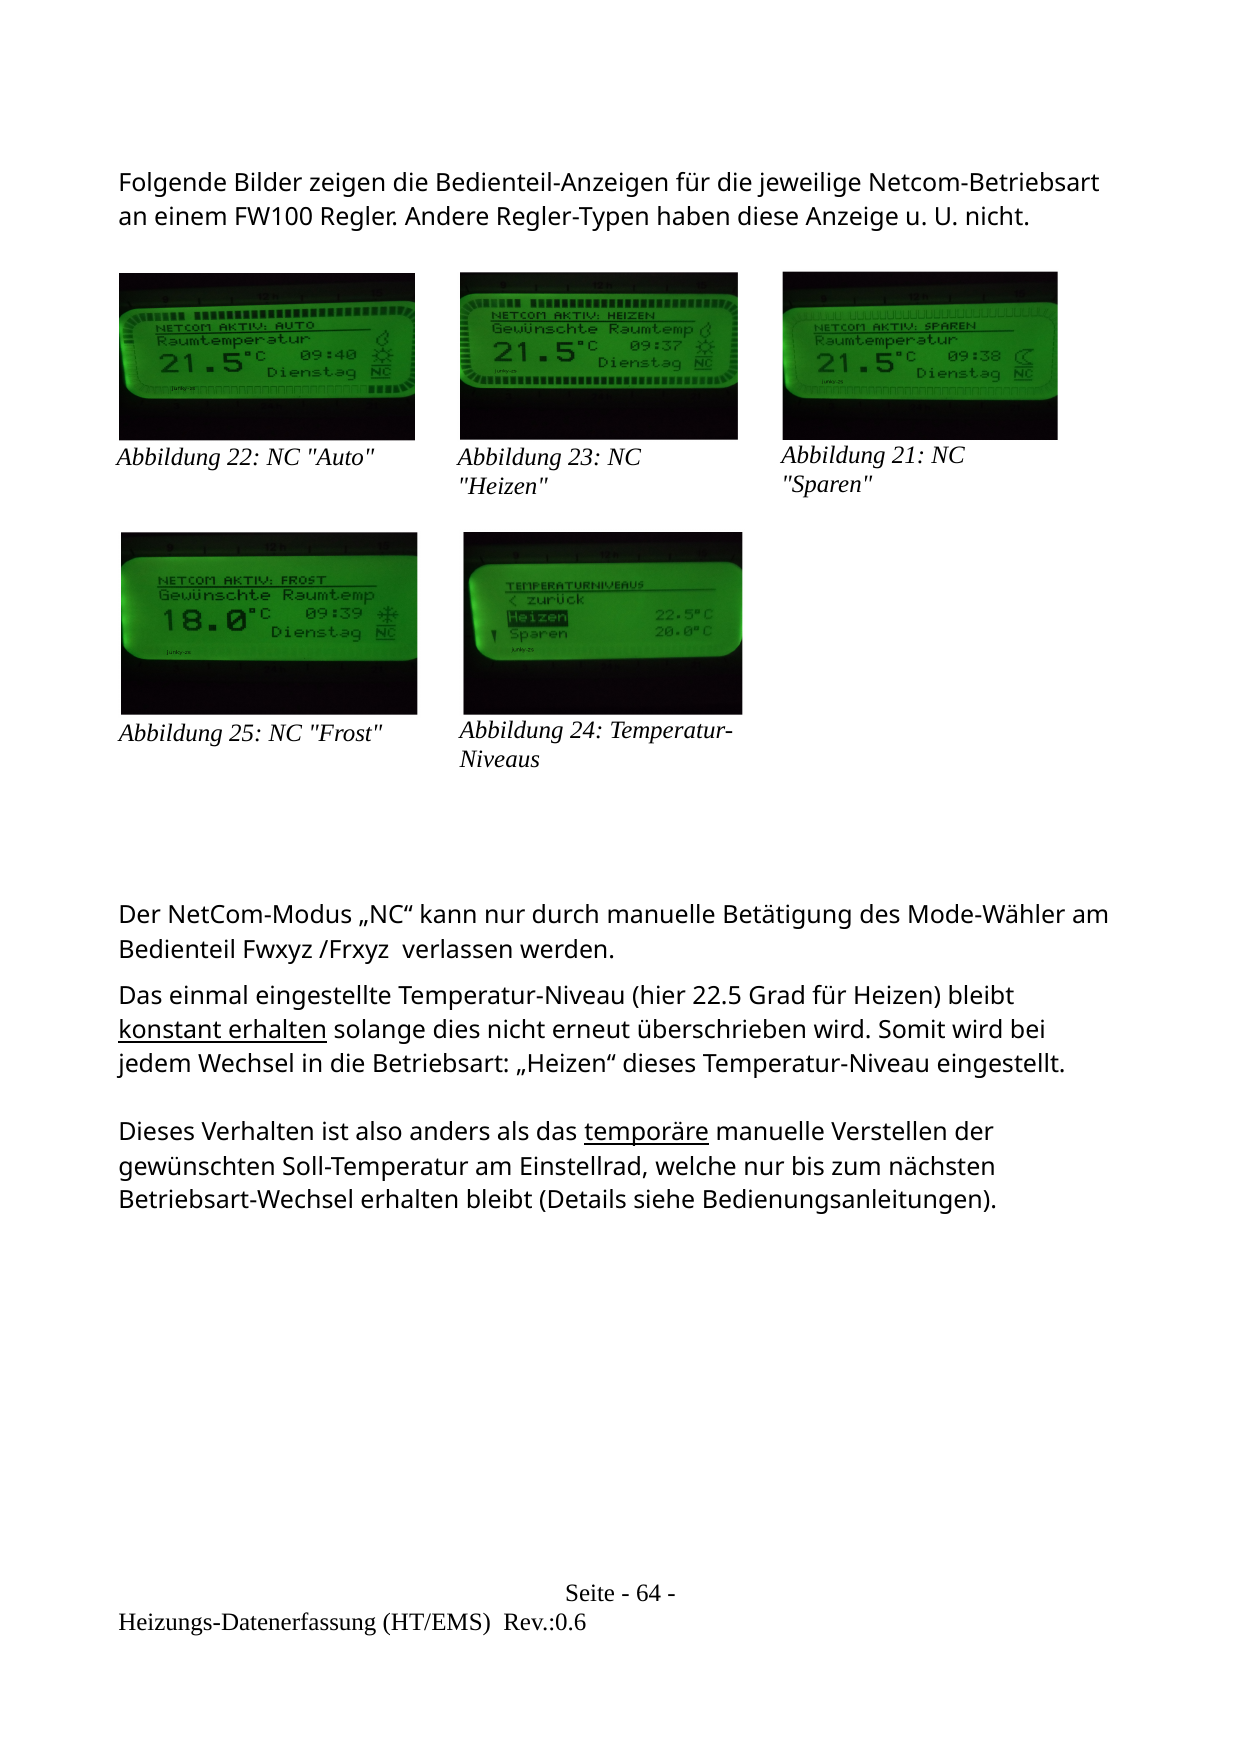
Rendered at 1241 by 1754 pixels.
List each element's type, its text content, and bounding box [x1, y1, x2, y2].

text Abbildung 24: Temperatur-Niveaus [459, 716, 745, 773]
text Folgende Bilder zeigen die Bedienteil-Anzeigen für die jeweilige Netcom-Betriebsart an einem FW100 Regler. Andere Regler-Typen haben diese Anzeige u. U. nicht. [118, 165, 1122, 233]
picture [781, 269, 1060, 441]
text Abbildung 25: NC "Frost" [118, 718, 421, 746]
picture [459, 529, 745, 716]
text Abbildung 22: NC "Auto" [116, 442, 415, 471]
picture [118, 530, 422, 718]
text Der NetCom-Modus „NC“ kann nur durch manuelle Betätigung des Mode-Wähler am Bedienteil Fwxyz /Frxyz verlassen werden. [118, 897, 1122, 965]
picture [457, 272, 739, 442]
text Abbildung 21: NC "Sparen" [781, 441, 1059, 498]
text Abbildung 23: NC "Heizen" [457, 442, 738, 499]
text Das einmal eingestellte Temperatur-Niveau (hier 22.5 Grad für Heizen) bleibt konstant erhalten solange dies nicht erneut überschrieben wird. Somit wird bei jedem Wechsel in die Betriebsart: „Heizen“ dieses Temperatur-Niveau eingestellt. Dieses Verhalten ist also anders als das temporäre manuelle Verstellen der gewünschten Soll-Temperatur am Einstellrad, welche nur bis zum nächsten Betriebsart-Wechsel erhalten bleibt (Details siehe Bedienungsanleitungen). [118, 978, 1122, 1216]
picture [116, 271, 416, 442]
